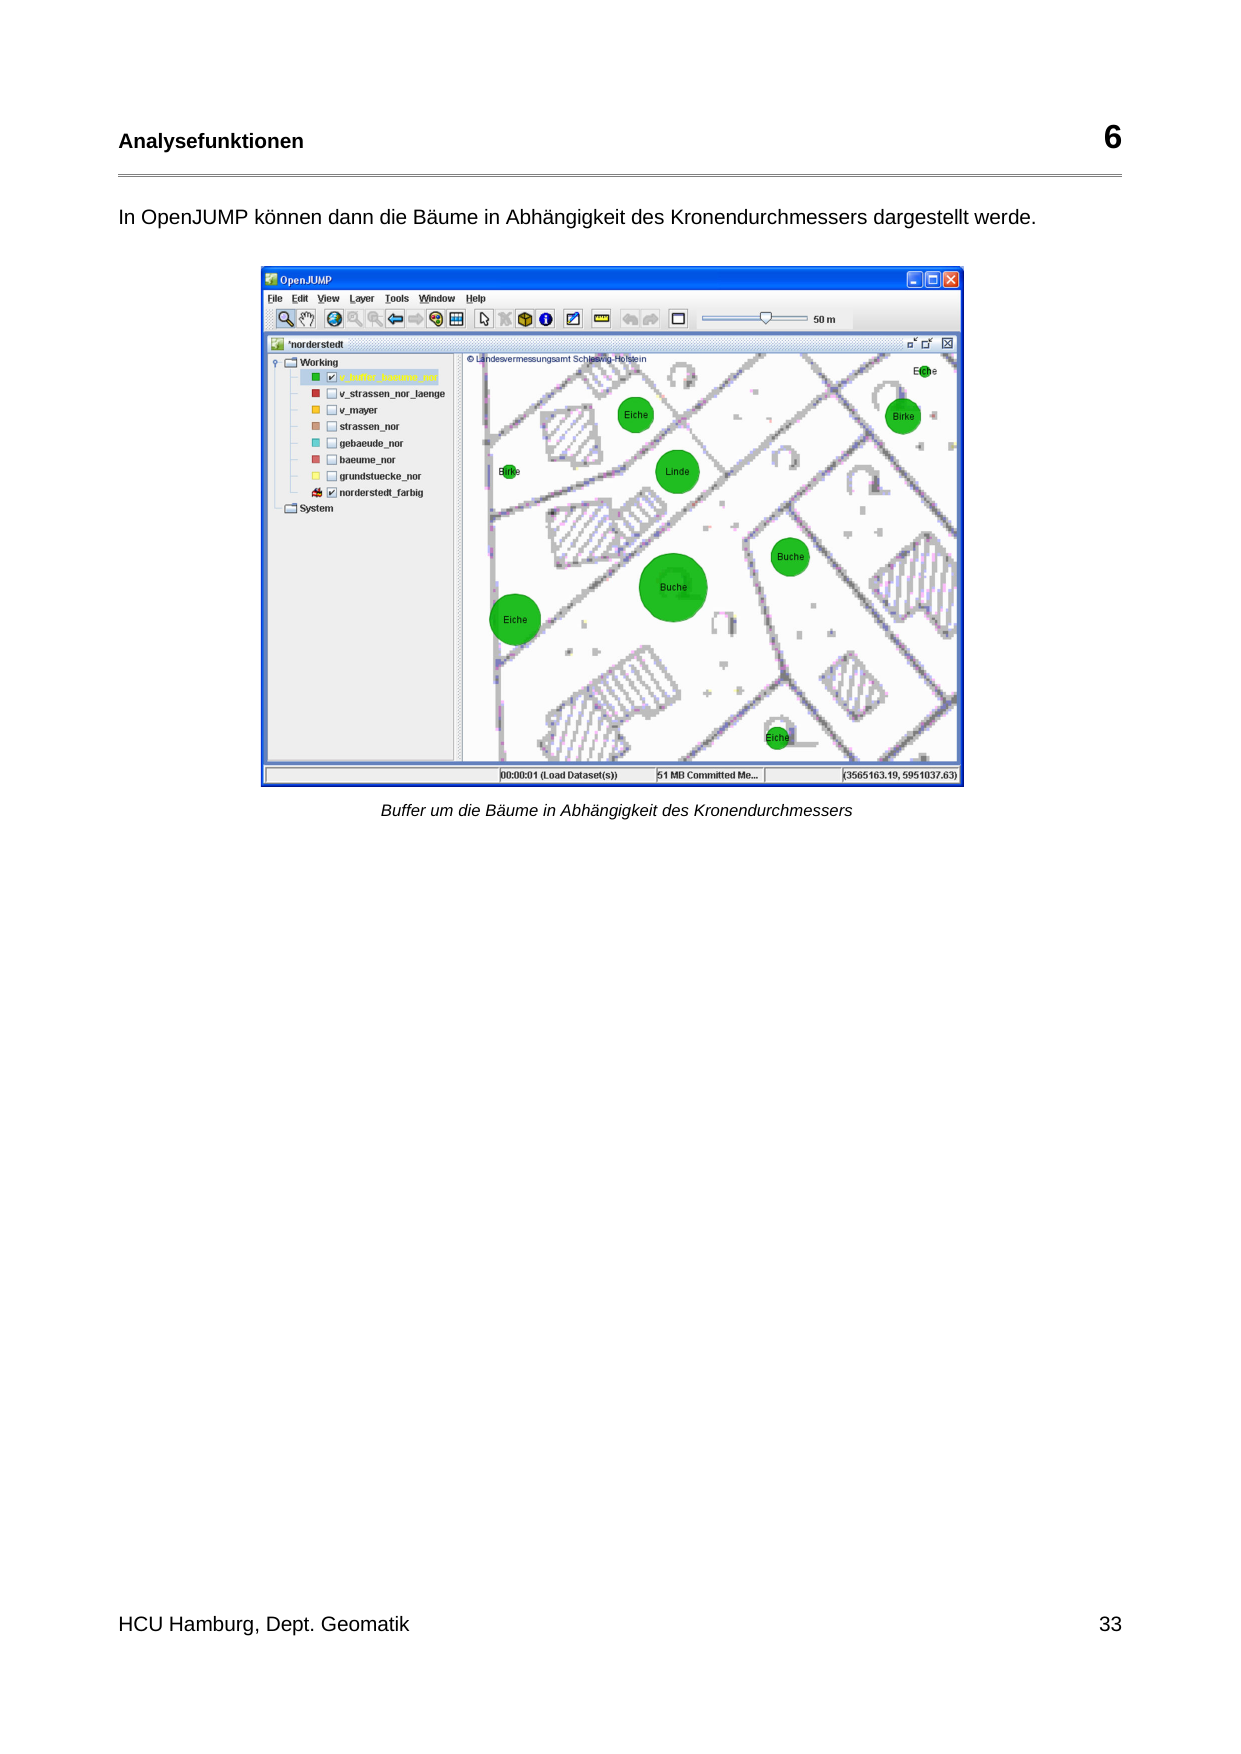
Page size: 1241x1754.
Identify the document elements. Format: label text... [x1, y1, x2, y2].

picture [260, 266, 964, 787]
text In OpenJUMP können dann die Bäume in Abhängigkeit des Kronendurchmessers dargestellt werde. [118, 206, 1122, 229]
text Buffer um die Bäume in Abhängigkeit des Kronendurchmessers [118, 277, 1122, 821]
